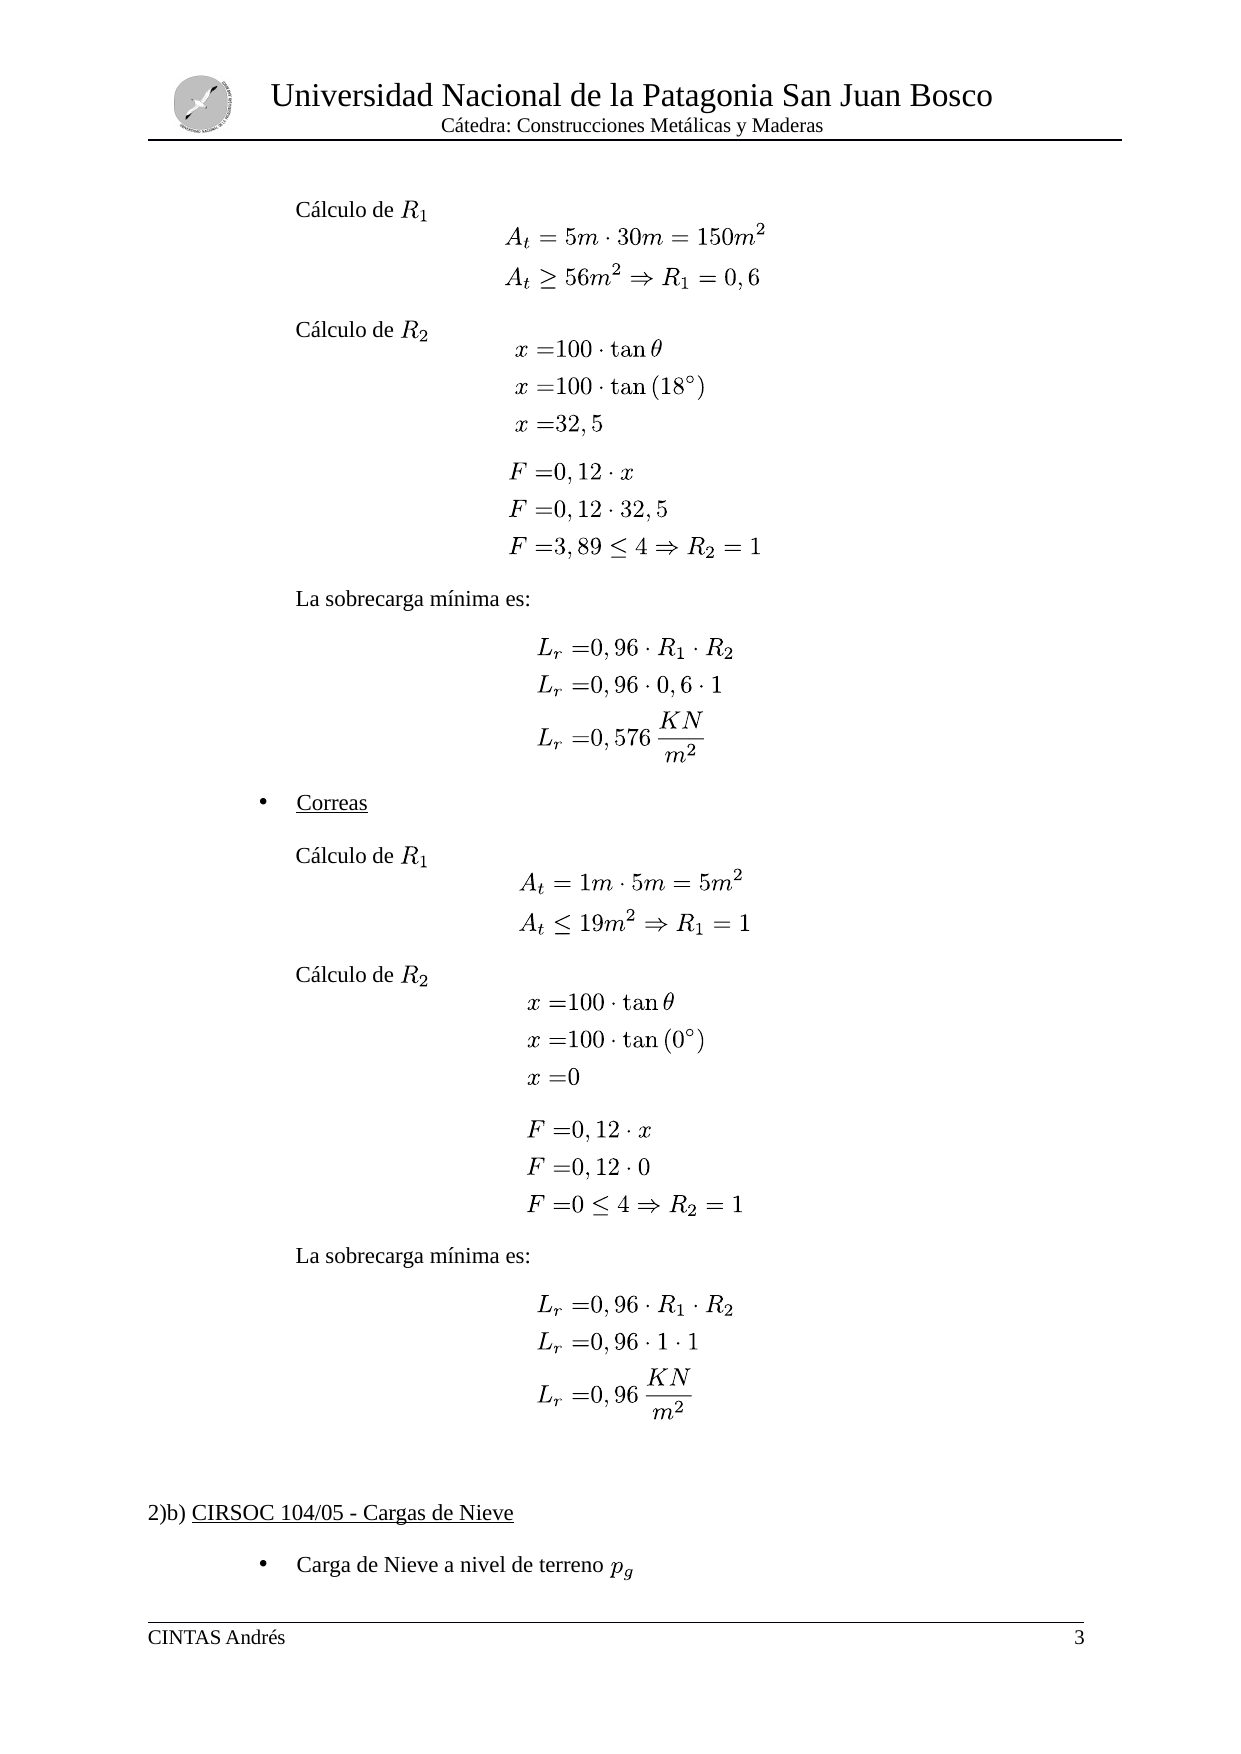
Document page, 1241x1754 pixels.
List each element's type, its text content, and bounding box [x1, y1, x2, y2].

text Cálculo de [148, 842, 1122, 868]
text Cálculo de [148, 316, 1122, 343]
list Correas [259, 789, 1122, 816]
text 2)b) CIRSOC 104/05 - Cargas de Nieve [148, 1499, 1122, 1525]
list Carga de Nieve a nivel de terreno [259, 1551, 1122, 1580]
text Cálculo de [148, 961, 1122, 988]
text La sobrecarga mínima es: [148, 1242, 1122, 1269]
picture [173, 75, 233, 134]
text La sobrecarga mínima es: [148, 585, 1122, 612]
text Cálculo de [148, 196, 1122, 223]
